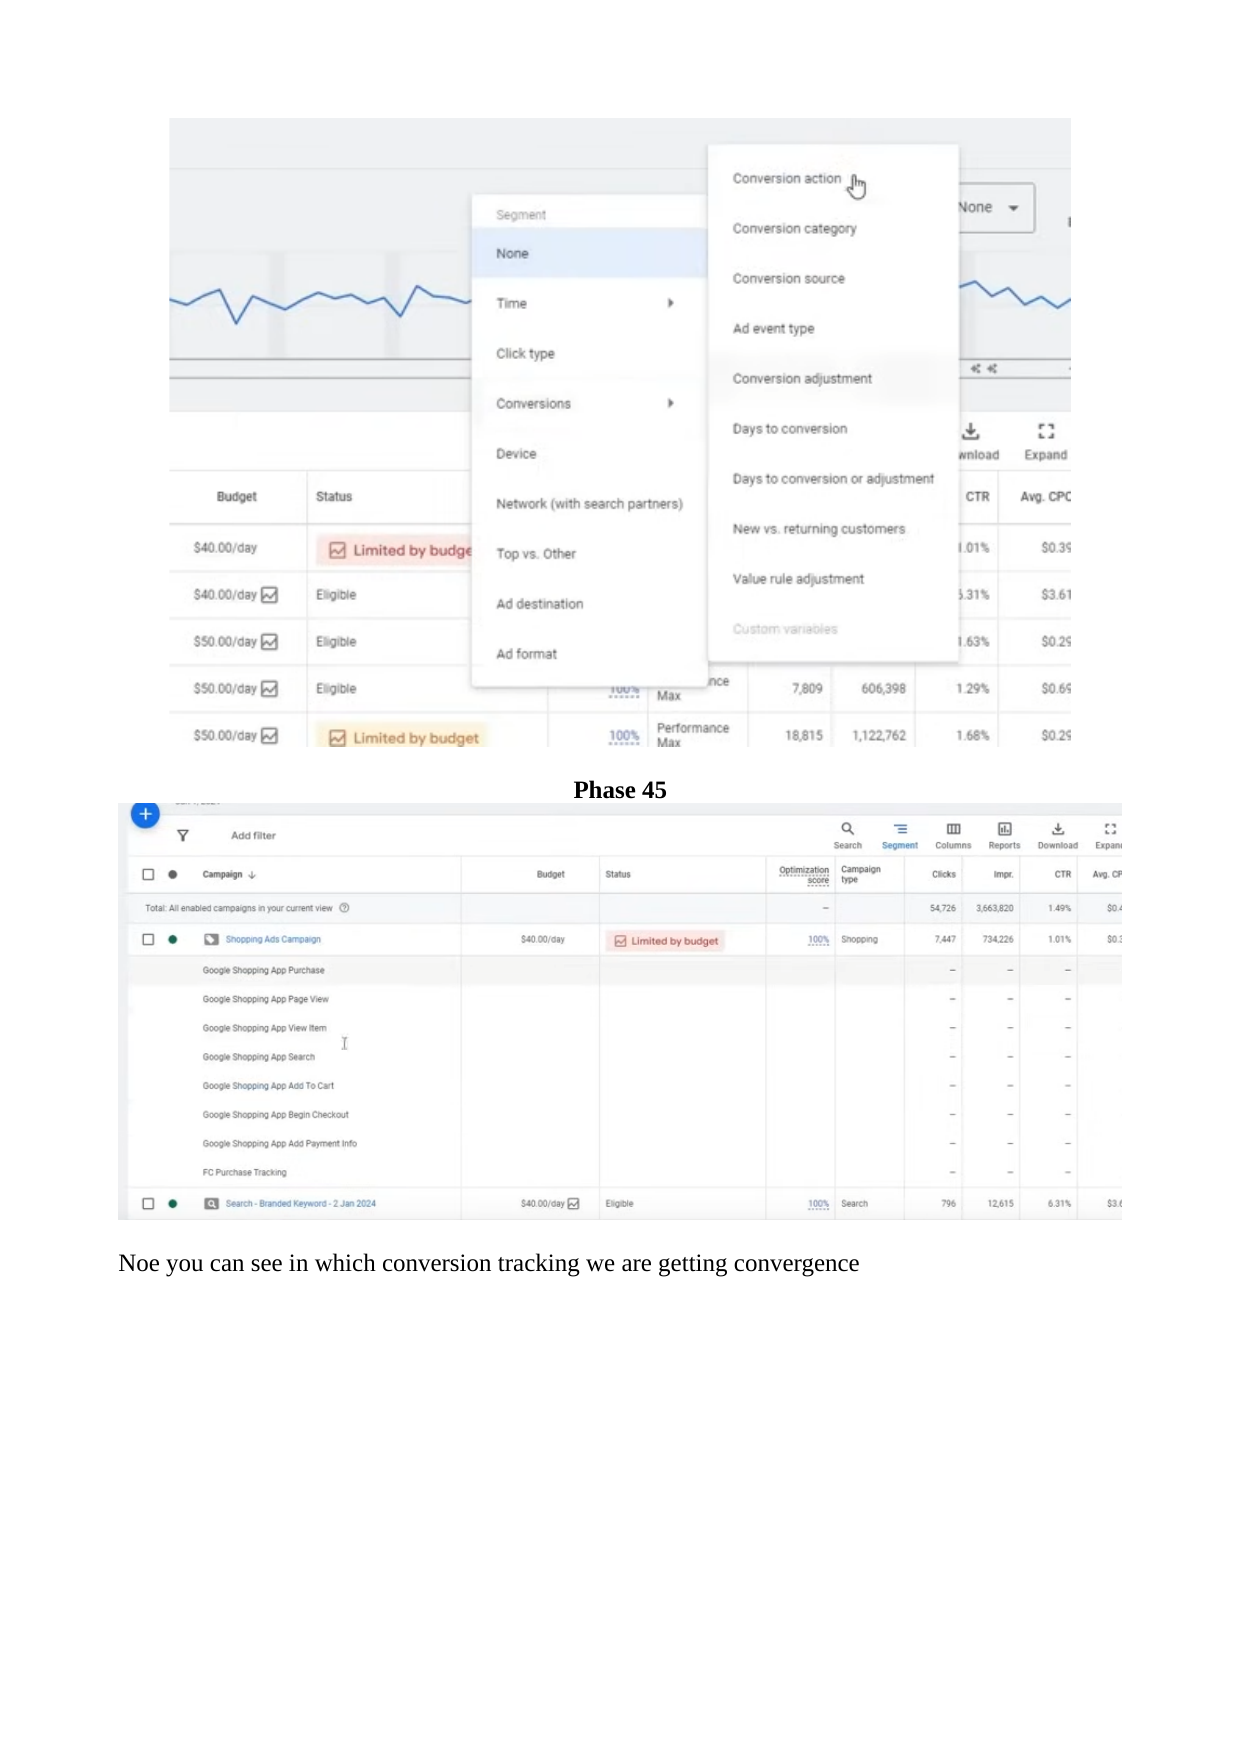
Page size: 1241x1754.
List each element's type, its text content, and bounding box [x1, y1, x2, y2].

picture [169, 118, 1071, 747]
picture [118, 803, 1122, 1220]
text Noe you can see in which conversion tracking we are getting convergence [118, 1248, 1122, 1277]
text Phase 45 [118, 775, 1122, 803]
